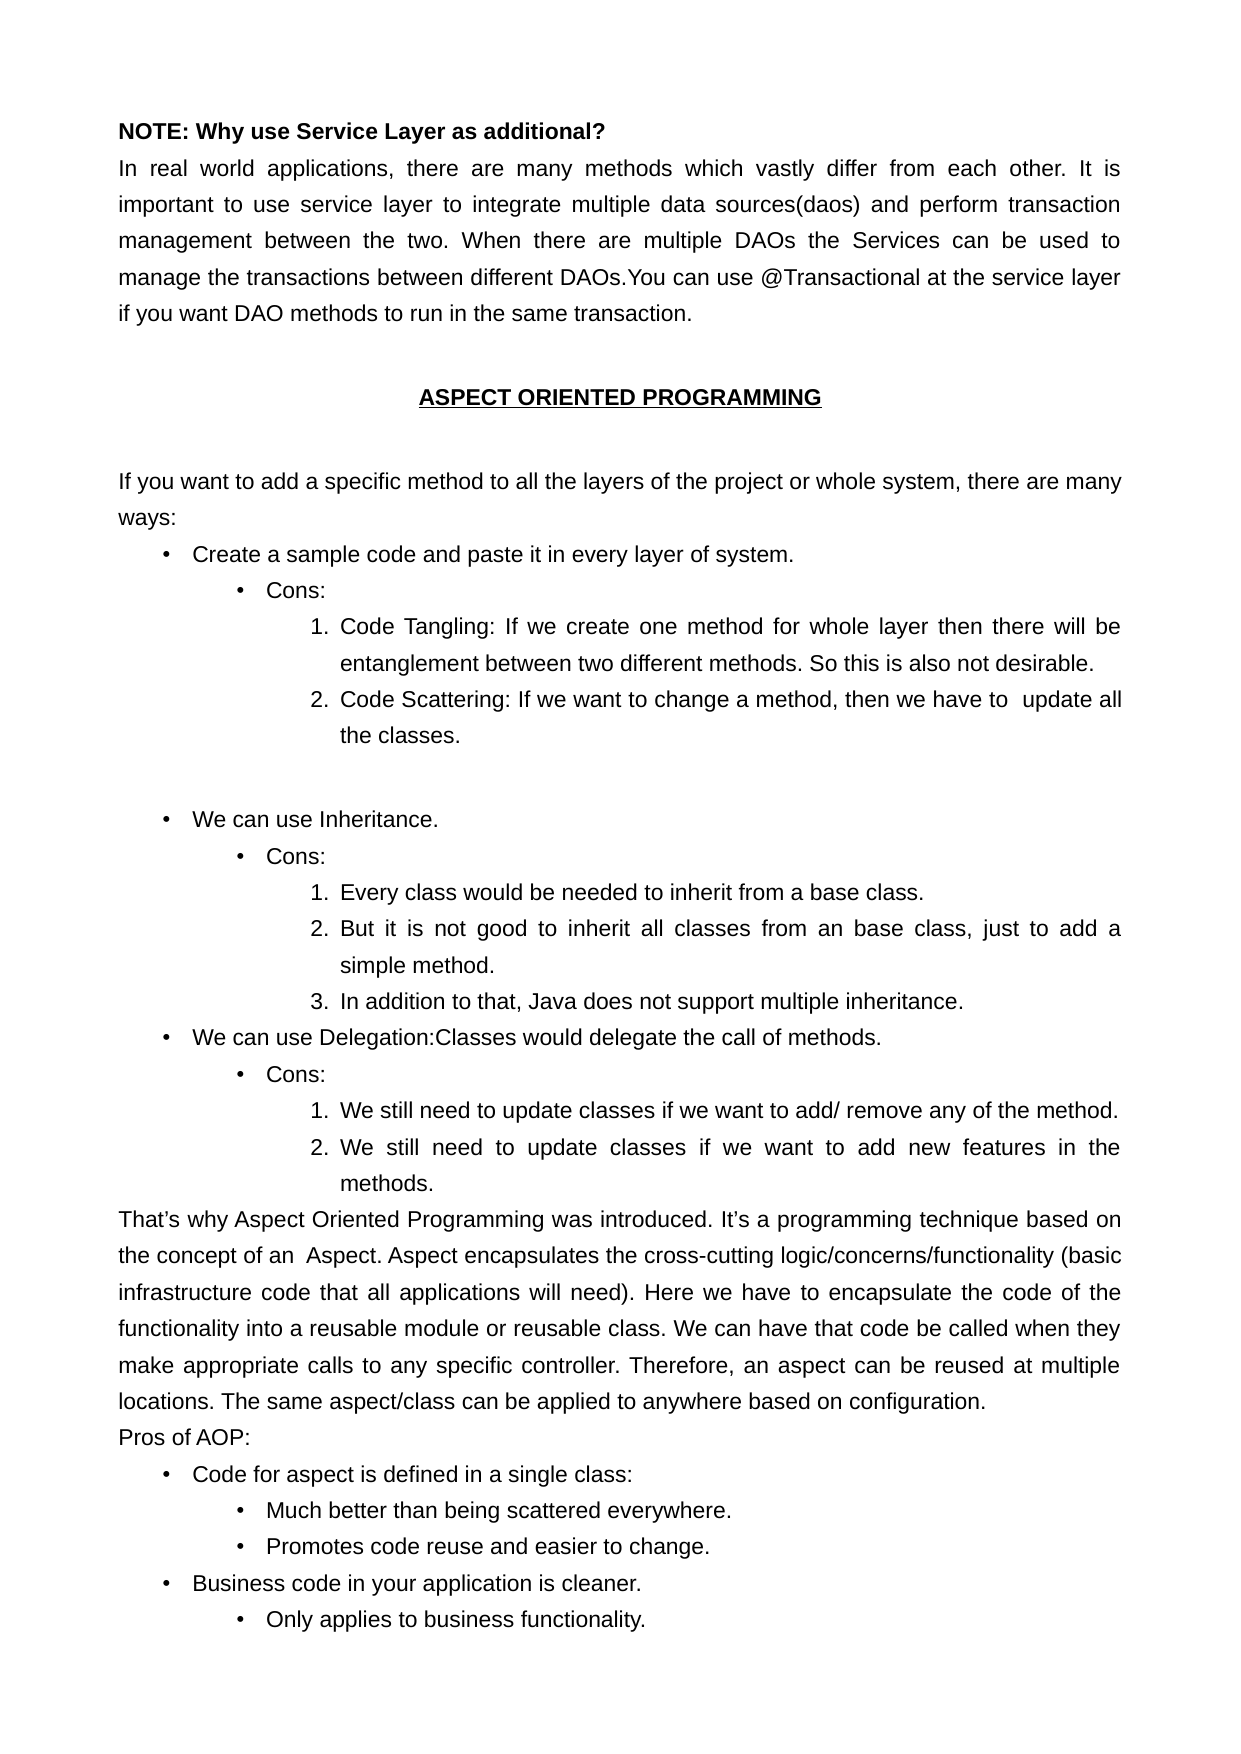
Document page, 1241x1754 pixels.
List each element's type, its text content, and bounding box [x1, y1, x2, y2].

text If you want to add a specific method to all the layers of the project or whole system, there are many ways: [118, 468, 1122, 531]
list Only applies to business functionality. [236, 1606, 1122, 1632]
list Create a sample code and paste it in every layer of system. [162, 541, 1122, 567]
list We still need to update classes if we want to add/ remove any of the method. [310, 1097, 1122, 1123]
list Cons: [236, 1061, 1122, 1087]
list In addition to that, Java does not support multiple inheritance. [310, 988, 1122, 1014]
text NOTE: Why use Service Layer as additional? [118, 118, 1122, 144]
list Cons: [236, 577, 1122, 603]
text In real world applications, there are many methods which vastly differ from each other. It is important to use service layer to integrate multiple data sources(daos) and perform transaction management between the two. When there are multiple DAOs the Services can be used to manage the transactions between different DAOs.You can use @Transactional at the service layer if you want DAO methods to run in the same transaction. [118, 154, 1122, 326]
text That’s why Aspect Oriented Programming was introduced. It’s a programming technique based on the concept of an Aspect. Aspect encapsulates the cross-cutting logic/concerns/functionality (basic infrastructure code that all applications will need). Here we have to encapsulate the code of the functionality into a reusable module or reusable class. We can have that code be called when they make appropriate calls to any specific controller. Therefore, an aspect can be reused at multiple locations. The same aspect/class can be applied to anywhere based on configuration. [118, 1206, 1122, 1414]
list Code for aspect is defined in a single class: [162, 1461, 1122, 1487]
list Much better than being scattered everywhere. [236, 1497, 1122, 1523]
list Cons: [236, 843, 1122, 869]
list But it is not good to inherit all classes from an base class, just to add a simple method. [310, 915, 1122, 978]
list Code Scattering: If we want to change a method, then we have to update all the classes. [310, 686, 1122, 749]
list Business code in your application is cleaner. [162, 1570, 1122, 1596]
list Promotes code reuse and easier to change. [236, 1533, 1122, 1560]
text Pros of AOP: [118, 1424, 1122, 1451]
text ASPECT ORIENTED PROGRAMMING [118, 384, 1122, 410]
list We still need to update classes if we want to add new features in the methods. [310, 1133, 1122, 1196]
list Code Tangling: If we create one method for whole layer then there will be entanglement between two different methods. So this is also not desirable. [310, 613, 1122, 676]
list We can use Inheritance. [162, 806, 1122, 833]
list Every class would be needed to inherit from a base class. [310, 879, 1122, 905]
list We can use Delegation:Classes would delegate the call of methods. [162, 1024, 1122, 1051]
